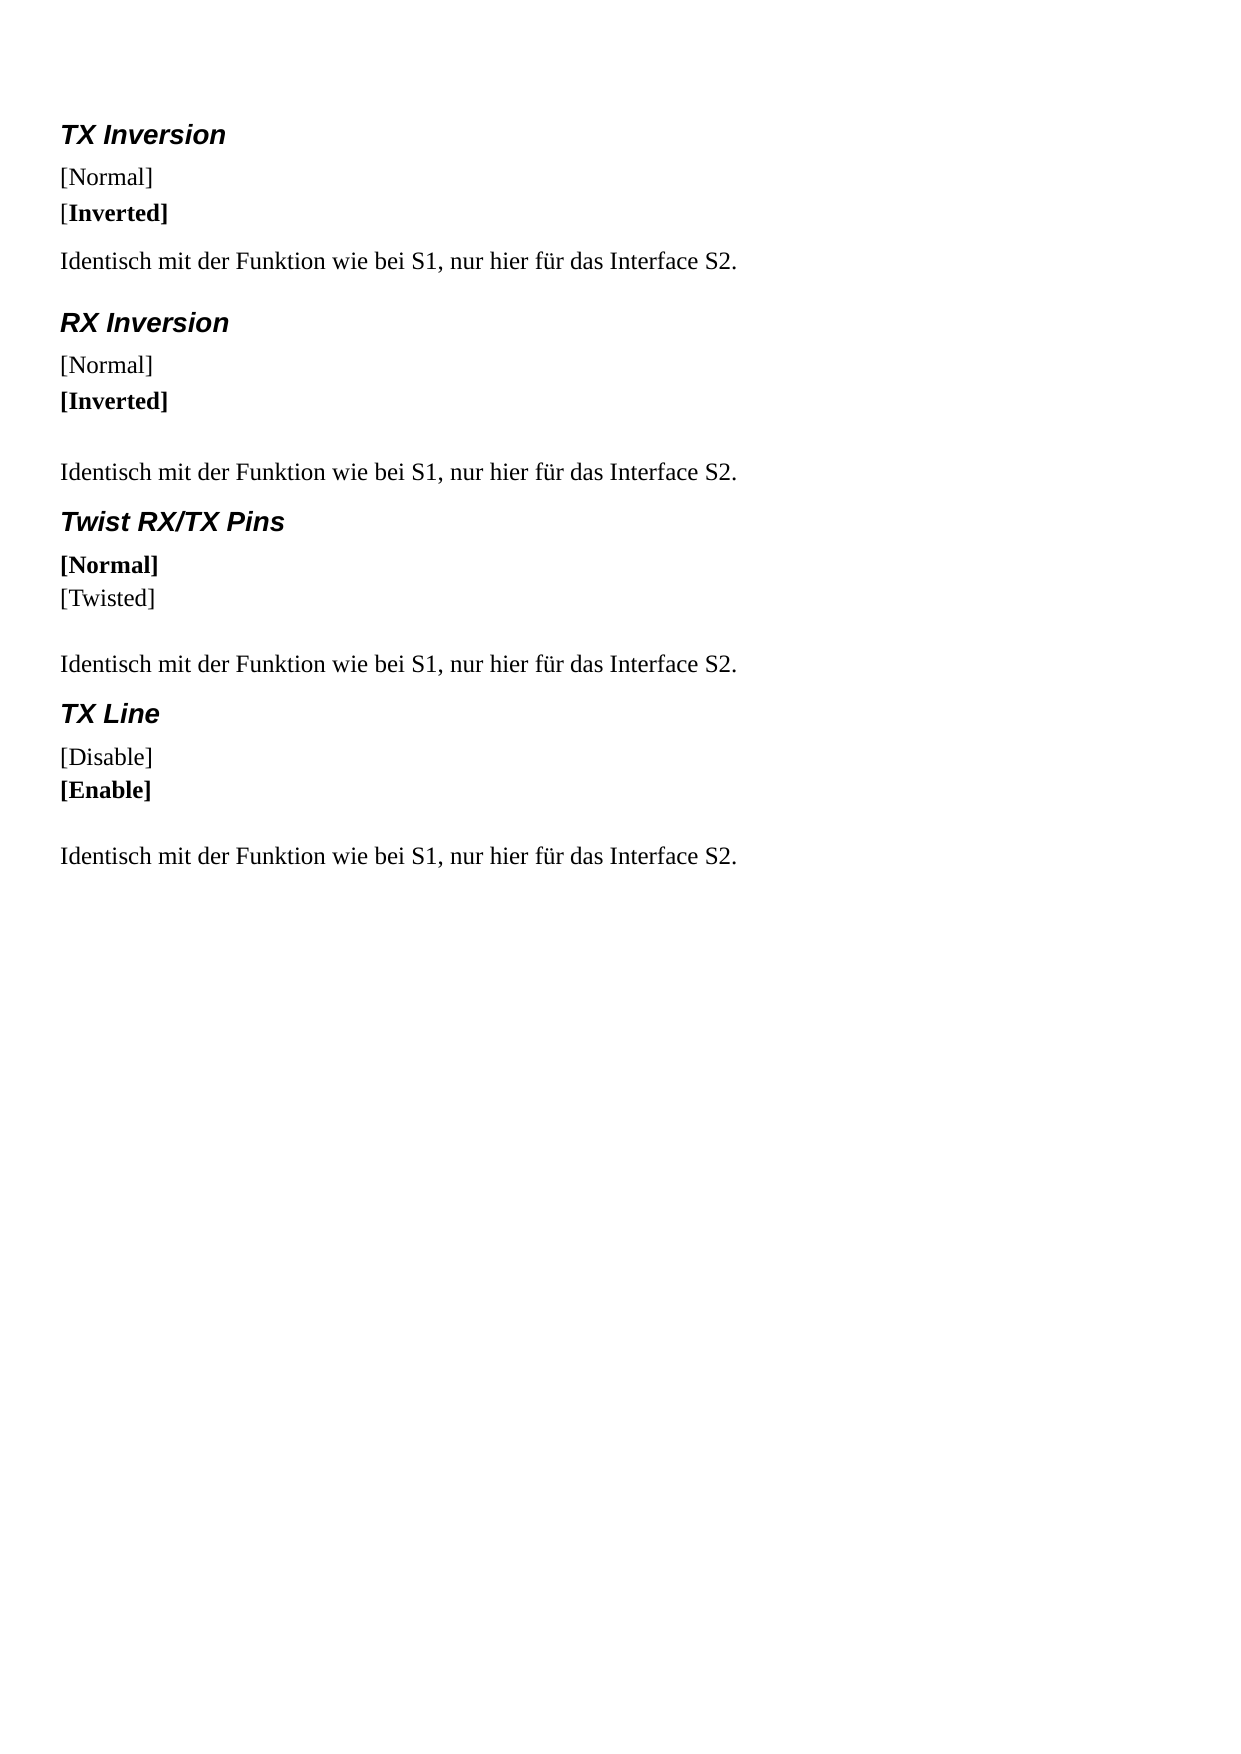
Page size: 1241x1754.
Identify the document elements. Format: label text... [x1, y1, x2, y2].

text [Enable] [60, 775, 1207, 803]
subtitle TX Inversion [60, 118, 1207, 150]
text Identisch mit der Funktion wie bei S1, nur hier für das Interface S2. [60, 841, 1207, 869]
text [Twisted] [60, 583, 1207, 612]
subtitle RX Inversion [60, 306, 1207, 338]
text [Normal] [60, 350, 1207, 379]
text Identisch mit der Funktion wie bei S1, nur hier für das Interface S2. [60, 457, 1207, 486]
subtitle Twist RX/TX Pins [60, 506, 1207, 538]
text [Normal] [60, 162, 1207, 191]
subtitle TX Line [60, 697, 1207, 729]
text [Inverted] [60, 198, 1207, 227]
text [Inverted] [60, 386, 1207, 415]
text Identisch mit der Funktion wie bei S1, nur hier für das Interface S2. [60, 649, 1207, 678]
text Identisch mit der Funktion wie bei S1, nur hier für das Interface S2. [60, 246, 1207, 274]
text [Normal] [60, 550, 1207, 579]
text [Disable] [60, 742, 1207, 771]
